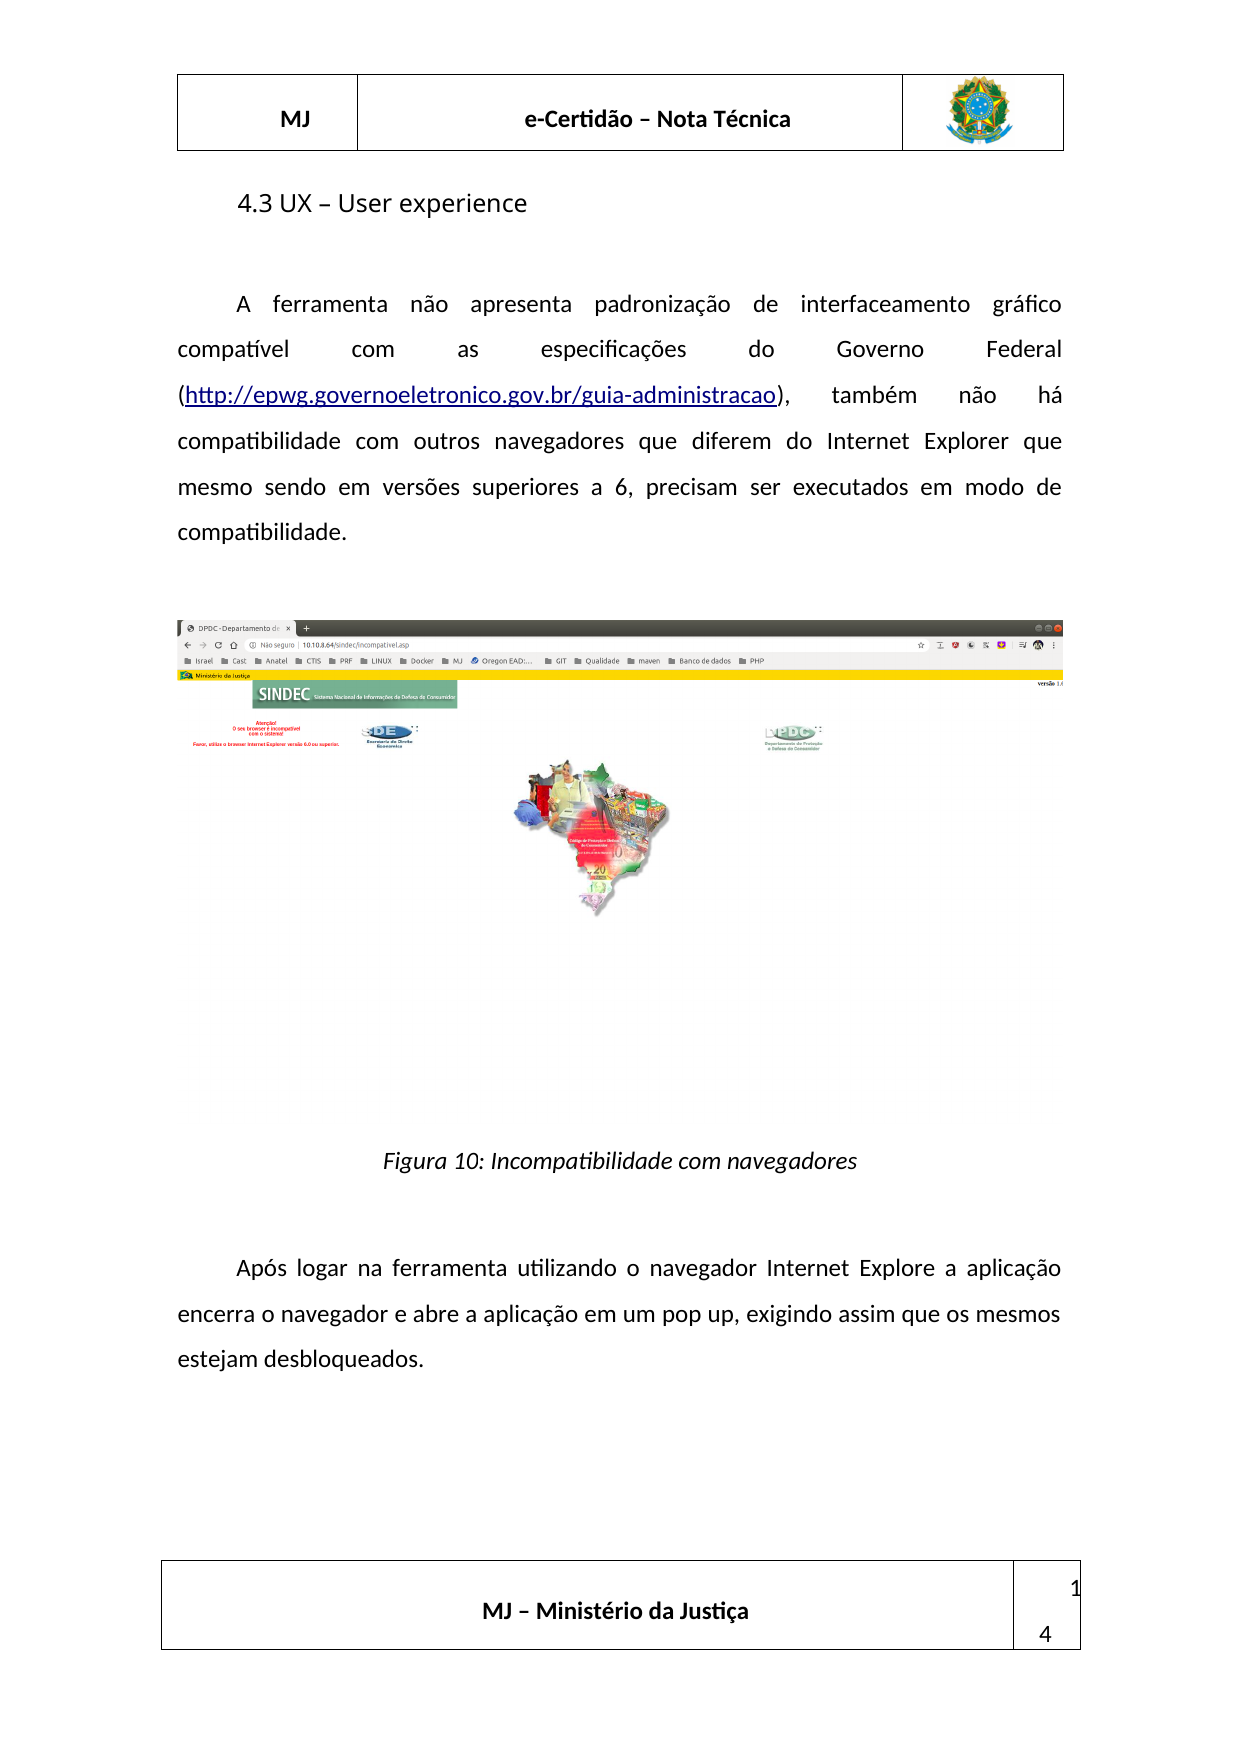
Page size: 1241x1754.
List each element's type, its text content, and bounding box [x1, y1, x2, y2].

text A ferramenta não apresenta padronização de interfaceamento gráfico compatível com as especificações do Governo Federal (http://epwg.governoeletronico.gov.br/guia-administracao), também não há compatibilidade com outros navegadores que diferem do Internet Explorer que mesmo sendo em versões superiores a 6, precisam ser executados em modo de compatibilidade. [177, 410, 1063, 425]
text Após logar na ferramenta utilizando o navegador Internet Explore a aplicação encerra o navegador e abre a aplicação em um pop up, exigindo assim que os mesmos estejam desbloqueados. [177, 1328, 1063, 1374]
text Figura 10: Incompatibilidade com navegadores [177, 1124, 1063, 1176]
text A ferramenta não apresenta padronização de interfaceamento gráfico compatível com as especificações do Governo Federal (http://epwg.governoeletronico.gov.br/guia-administracao), também não há compatibilidade com outros navegadores que diferem do Internet Explorer que mesmo sendo em versões superiores a 6, precisam ser executados em modo de compatibilidade. [177, 456, 1063, 471]
text A ferramenta não apresenta padronização de interfaceamento gráfico compatível com as especificações do Governo Federal (http://epwg.governoeletronico.gov.br/guia-administracao), também não há compatibilidade com outros navegadores que diferem do Internet Explorer que mesmo sendo em versões superiores a 6, precisam ser executados em modo de compatibilidade. [177, 501, 1063, 547]
picture [944, 75, 1020, 149]
subtitle 4.3 UX – User experience [528, 186, 1063, 220]
text A ferramenta não apresenta padronização de interfaceamento gráfico compatível com as especificações do Governo Federal (http://epwg.governoeletronico.gov.br/guia-administracao), também não há compatibilidade com outros navegadores que diferem do Internet Explorer que mesmo sendo em versões superiores a 6, precisam ser executados em modo de compatibilidade. [177, 364, 1063, 379]
text Após logar na ferramenta utilizando o navegador Internet Explore a aplicação encerra o navegador e abre a aplicação em um pop up, exigindo assim que os mesmos estejam desbloqueados. [177, 1252, 1063, 1298]
subtitle 4.3 UX – User experience [177, 186, 237, 220]
text A ferramenta não apresenta padronização de interfaceamento gráfico compatível com as especificações do Governo Federal (http://epwg.governoeletronico.gov.br/guia-administracao), também não há compatibilidade com outros navegadores que diferem do Internet Explorer que mesmo sendo em versões superiores a 6, precisam ser executados em modo de compatibilidade. [177, 288, 1063, 334]
picture [177, 620, 1063, 1124]
